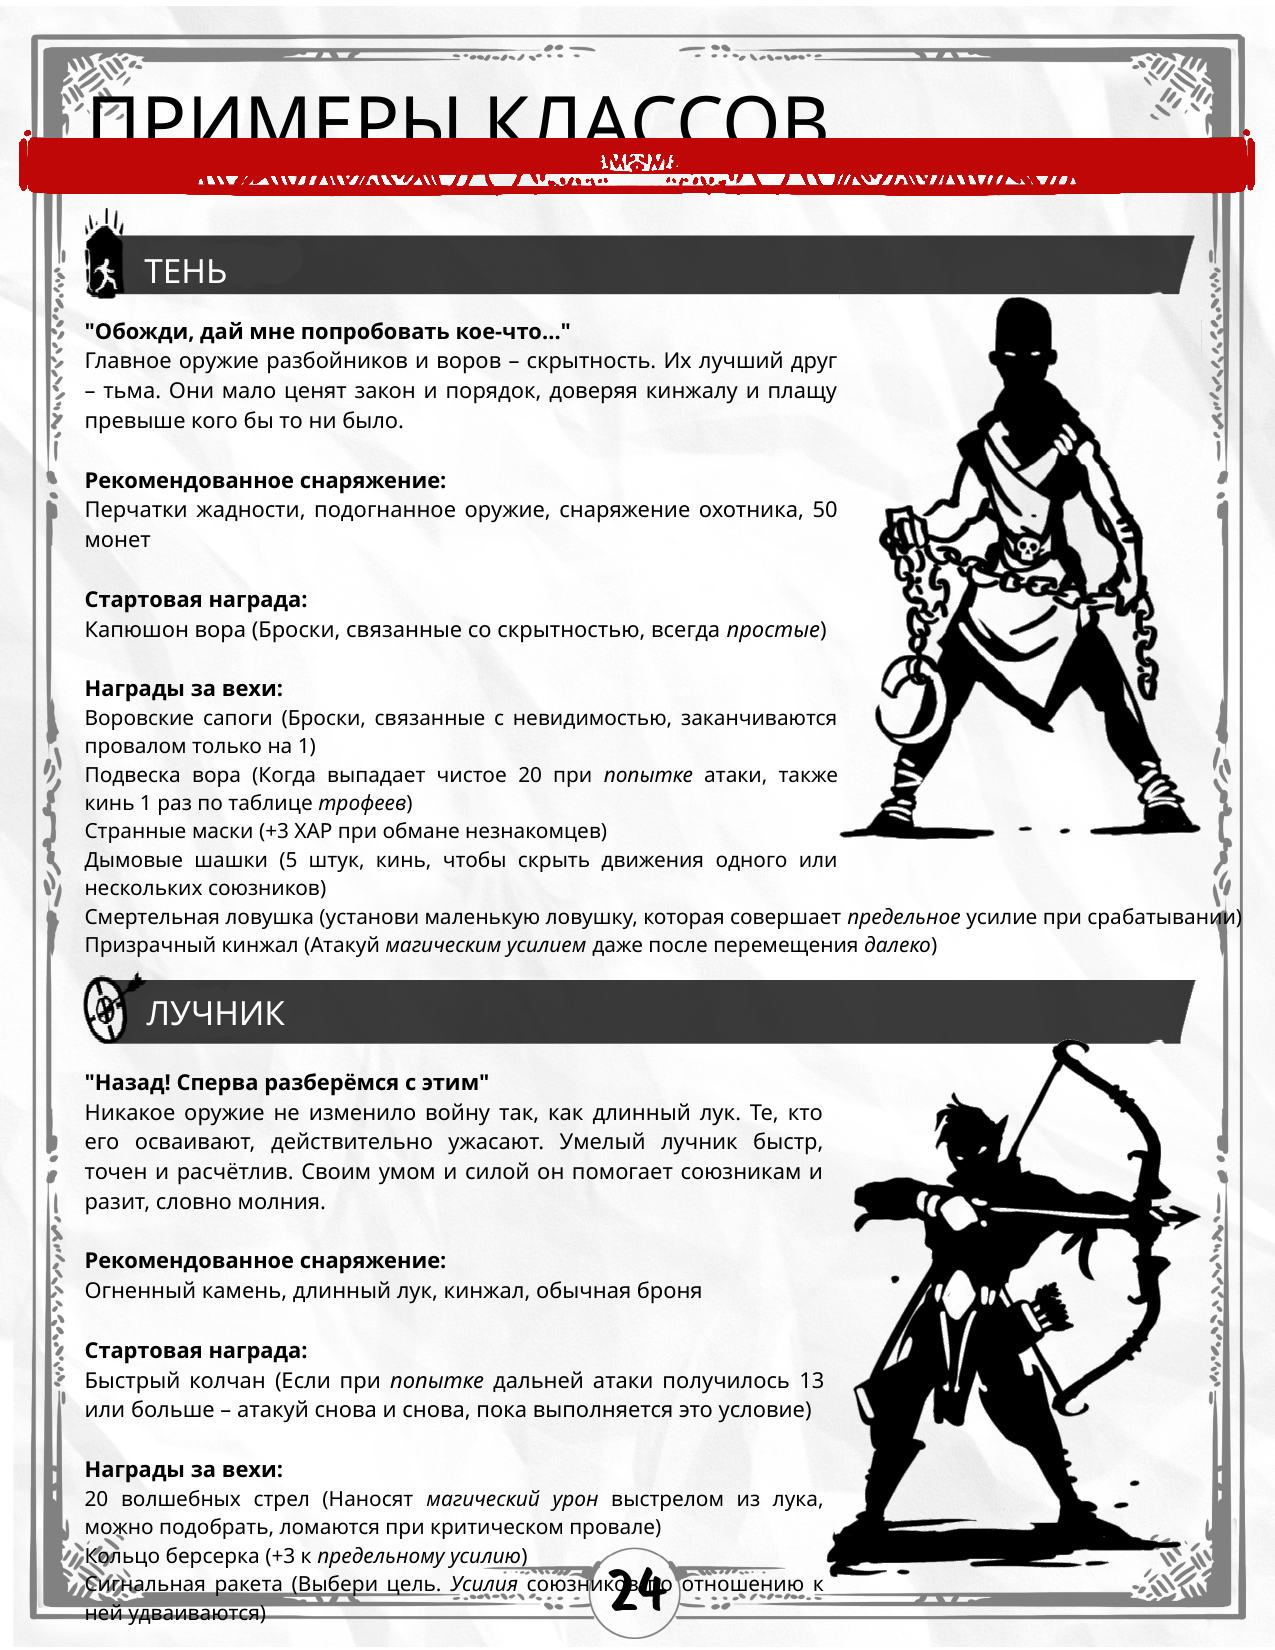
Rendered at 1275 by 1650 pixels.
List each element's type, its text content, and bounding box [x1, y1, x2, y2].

text Главное оружие разбойников и воров – скрытность. Их лучший друг – тьма. Они мало ценят закон и порядок, доверяя кинжалу и плащу превыше кого бы то ни было. [84, 345, 838, 435]
text [1206, 1097, 1275, 1216]
text Награды за вехи: [84, 1454, 824, 1484]
text [1203, 703, 1275, 760]
text Рекомендованное снаряжение: [84, 464, 838, 494]
text Никакое оружие не изменило войну так, как длинный лук. Те, кто его осваивают, действительно ужасают. Умелый лучник быстр, точен и расчётлив. Своим умом и силой он помогает союзникам и разит, словно молния. [84, 1097, 824, 1216]
text [1203, 760, 1275, 817]
text [1206, 1335, 1275, 1365]
text "Обожди, дай мне попробовать кое-что…" [84, 316, 838, 345]
text Подвеска вора (Когда выпадает чистое 20 при попытке атаки, также кинь 1 раз по таблице трофеев) [84, 760, 838, 817]
text Кольцо берсерка (+3 к предельному усилию) [84, 1541, 824, 1569]
text Сигнальная ракета (Выбери цель. Усилия союзников по отношению к ней удваиваются) [84, 1569, 1275, 1626]
text [1203, 817, 1275, 845]
text ТЕНЬ [75, 208, 1209, 316]
text Огненный камень, длинный лук, кинжал, обычная броня [84, 1275, 824, 1305]
text [1206, 1365, 1275, 1424]
text Призрачный кинжал (Атакуй магическим усилием даже после перемещения далеко) [84, 930, 1275, 959]
text [1206, 1541, 1275, 1569]
text [1203, 673, 1275, 703]
text 20 волшебных стрел (Наносят магический урон выстрелом из лука, можно подобрать, ломаются при критическом провале) [84, 1484, 824, 1541]
text [1203, 584, 1275, 613]
text Капюшон вора (Броски, связанные со скрытностью, всегда простые) [84, 613, 838, 643]
text Быстрый колчан (Если при попытке дальней атаки получилось 13 или больше – атакуй снова и снова, пока выполняется это условие) [84, 1365, 824, 1424]
text Перчатки жадности, подогнанное оружие, снаряжение охотника, 50 монет [84, 494, 838, 554]
text Дымовые шашки (5 штук, кинь, чтобы скрыть движения одного или нескольких союзников) [84, 845, 1275, 902]
picture [1209, 959, 1275, 1067]
text Рекомендованное снаряжение: [84, 1246, 824, 1275]
text Странные маски (+3 ХАР при обмане незнакомцев) [84, 817, 838, 845]
text [1206, 1067, 1275, 1097]
text Стартовая награда: [84, 1335, 824, 1365]
text "Назад! Сперва разберёмся с этим" [84, 1067, 824, 1097]
text Воровские сапоги (Броски, связанные с невидимостью, заканчиваются провалом только на 1) [84, 703, 838, 760]
text [1206, 1246, 1275, 1275]
text Награды за вехи: [84, 673, 838, 703]
text [1206, 1275, 1275, 1305]
text [1203, 613, 1275, 643]
picture [0, 6, 1275, 1647]
text [1203, 494, 1275, 554]
text [1206, 1454, 1275, 1484]
text Смертельная ловушка (установи маленькую ловушку, которая совершает предельное усилие при срабатывании) [84, 902, 1275, 930]
text Стартовая награда: [84, 584, 838, 613]
text [1203, 345, 1275, 435]
text [1206, 1484, 1275, 1541]
text ЛУЧНИК [75, 959, 1209, 1067]
text [1203, 464, 1275, 494]
